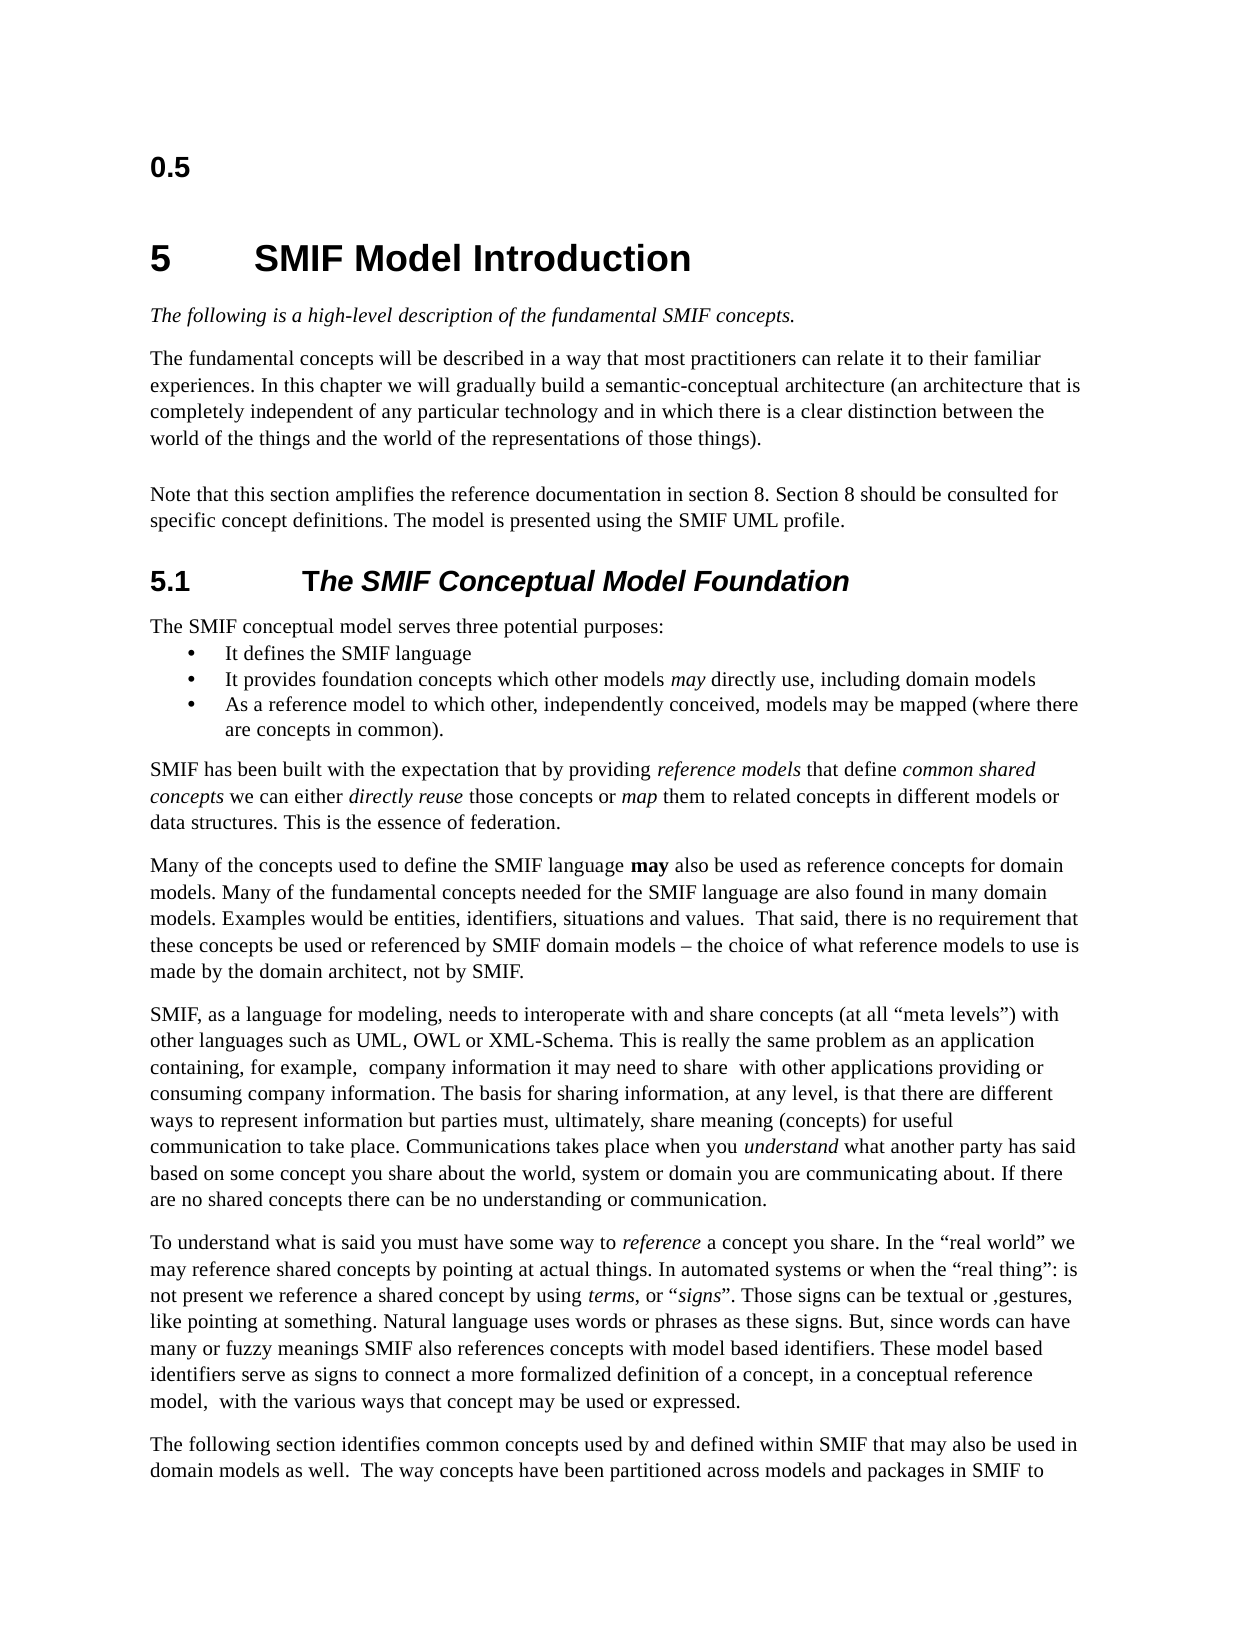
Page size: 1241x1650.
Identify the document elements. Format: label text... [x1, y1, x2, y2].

list It provides foundation concepts which other models may directly use, including domain models [187, 666, 1090, 691]
list It defines the SMIF language [187, 640, 1090, 666]
text The fundamental concepts will be described in a way that most practitioners can relate it to their familiar experiences. In this chapter we will gradually build a semantic-conceptual architecture (an architecture that is completely independent of any particular technology and in which there is a clear distinction between the world of the things and the world of the representations of those things). [150, 346, 1090, 449]
text The SMIF conceptual model serves three potential purposes: [150, 614, 1090, 638]
text SMIF, as a language for modeling, needs to interoperate with and share concepts (at all “meta levels”) with other languages such as UML, OWL or XML-Schema. This is really the same problem as an application containing, for example, company information it may need to share with other applications providing or consuming company information. The basis for sharing information, at any level, is that there are different ways to represent information but parties must, ultimately, share meaning (concepts) for useful communication to take place. Communications takes place when you understand what another party has said based on some concept you share about the world, system or domain you are communicating about. If there are no shared concepts there can be no understanding or communication. [150, 1002, 1090, 1211]
subtitle The SMIF Conceptual Model Foundation [150, 564, 1090, 597]
text Many of the concepts used to define the SMIF language may also be used as reference concepts for domain models. Many of the fundamental concepts needed for the SMIF language are also found in many domain models. Examples would be entities, identifiers, situations and values. That said, there is no requirement that these concepts be used or referenced by SMIF domain models – the choice of what reference models to use is made by the domain architect, not by SMIF. [150, 853, 1090, 983]
list As a reference model to which other, independently conceived, models may be mapped (where there are concepts in common). [187, 691, 1090, 741]
subtitle SMIF Model Introduction [150, 236, 1090, 279]
text The following is a high-level description of the fundamental SMIF concepts. [150, 303, 1090, 327]
text Note that this section amplifies the reference documentation in section 8. Section 8 should be consulted for specific concept definitions. The model is presented using the SMIF UML profile. [150, 481, 1090, 532]
text The following section identifies common concepts used by and defined within SMIF that may also be used in domain models as well. The way concepts have been partitioned across models and packages in SMIF to [150, 1432, 1090, 1482]
text To understand what is said you must have some way to reference a concept you share. In the “real world” we may reference shared concepts by pointing at actual things. In automated systems or when the “real thing”: is not present we reference a shared concept by using terms, or “signs”. Those signs can be textual or ,gestures, like pointing at something. Natural language uses words or phrases as these signs. But, since words can have many or fuzzy meanings SMIF also references concepts with model based identifiers. These model based identifiers serve as signs to connect a more formalized definition of a concept, in a conceptual reference model, with the various ways that concept may be used or expressed. [150, 1230, 1090, 1413]
text SMIF has been built with the expectation that by providing reference models that define common shared concepts we can either directly reuse those concepts or map them to related concepts in different models or data structures. This is the essence of federation. [150, 757, 1090, 834]
